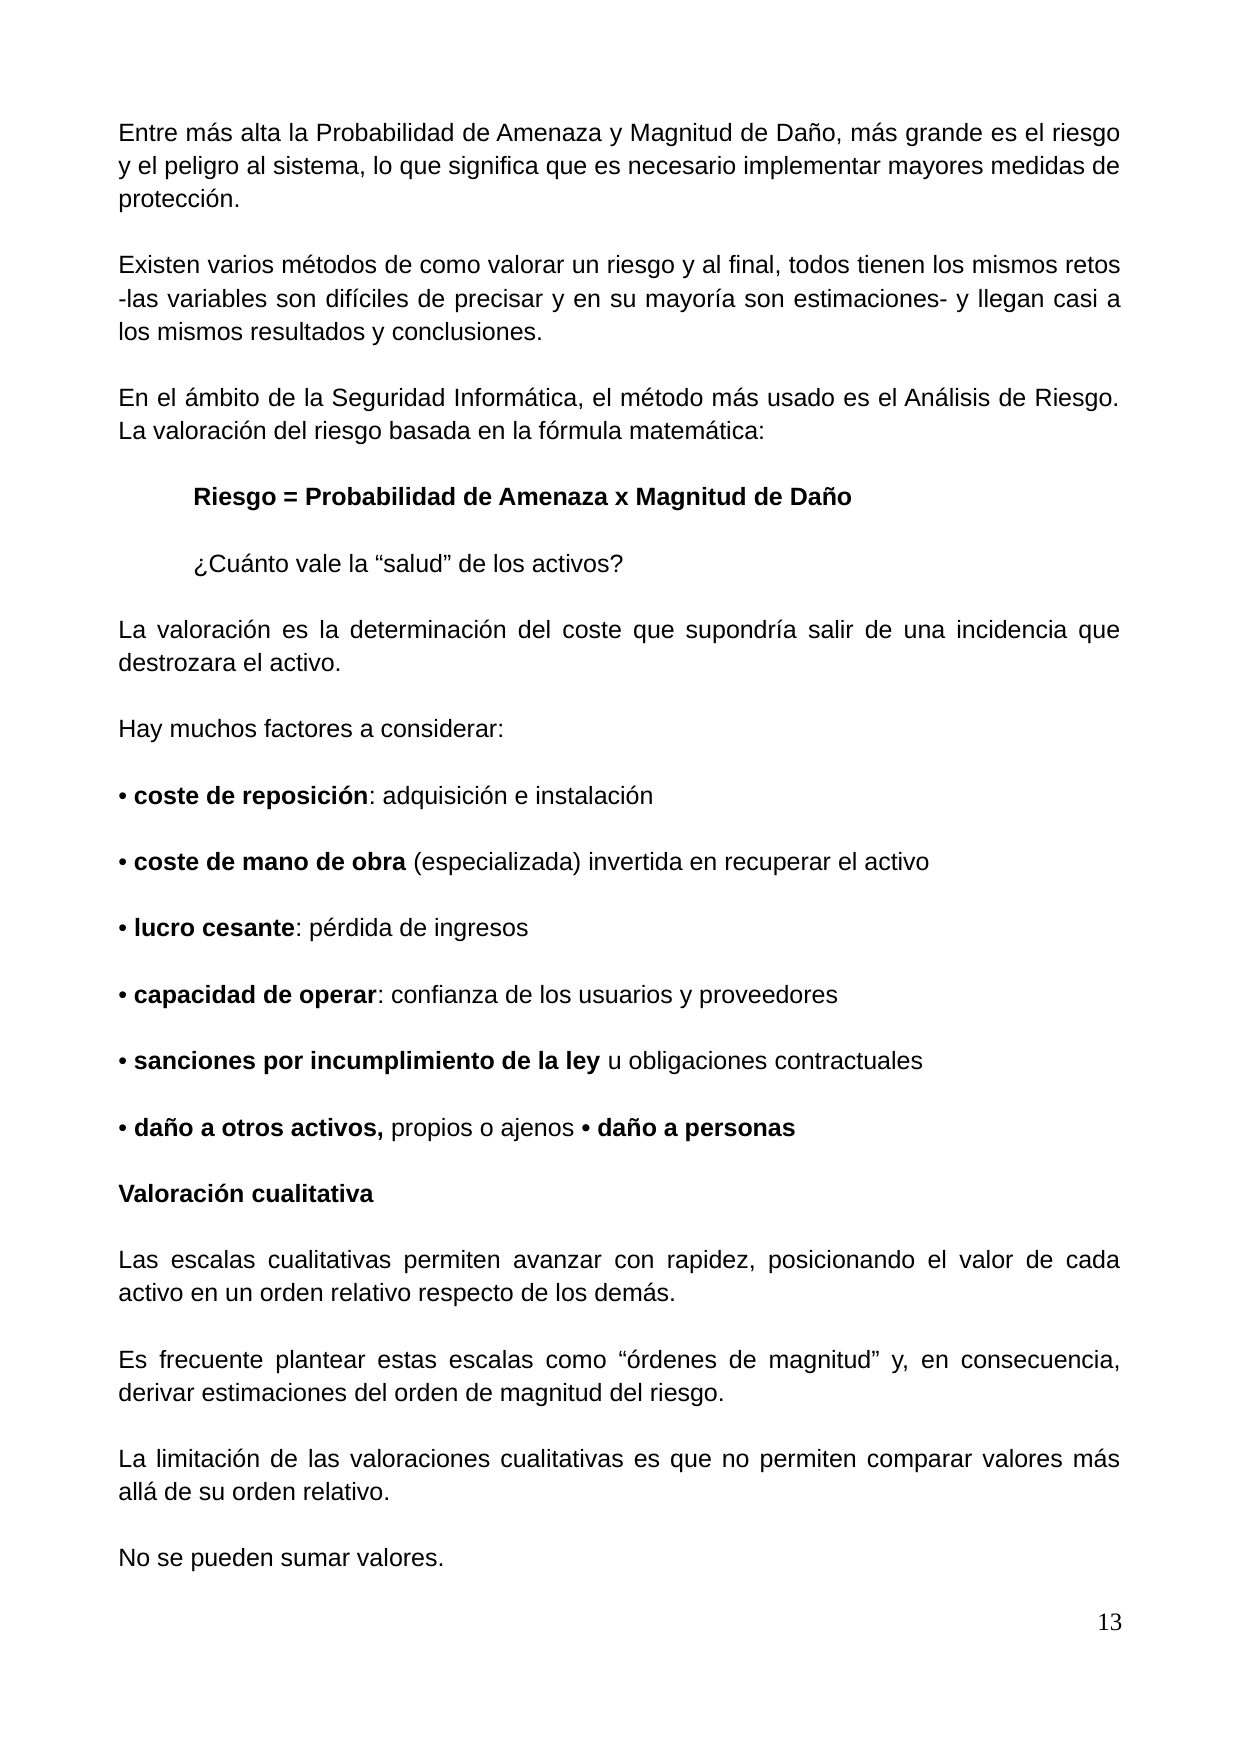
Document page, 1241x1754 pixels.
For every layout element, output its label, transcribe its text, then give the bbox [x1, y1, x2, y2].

title ¿Cuánto vale la “salud” de los activos? [118, 549, 1122, 577]
title Las escalas cualitativas permiten avanzar con rapidez, posicionando el valor de cada activo en un orden relativo respecto de los demás. [118, 1245, 1122, 1307]
title Entre más alta la Probabilidad de Amenaza y Magnitud de Daño, más grande es el riesgo y el peligro al sistema, lo que significa que es necesario implementar mayores medidas de protección. [118, 118, 1122, 213]
title • coste de mano de obra (especializada) invertida en recuperar el activo [118, 847, 1122, 876]
title • daño a otros activos, propios o ajenos • daño a personas [118, 1112, 1122, 1141]
title • sanciones por incumplimiento de la ley u obligaciones contractuales [118, 1046, 1122, 1075]
title No se pueden sumar valores. [118, 1543, 1122, 1572]
title La valoración es la determinación del coste que supondría salir de una incidencia que destrozara el activo. [118, 615, 1122, 677]
title Hay muchos factores a considerar: [118, 714, 1122, 743]
title Es frecuente plantear estas escalas como “órdenes de magnitud” y, en consecuencia, derivar estimaciones del orden de magnitud del riesgo. [118, 1344, 1122, 1406]
title En el ámbito de la Seguridad Informática, el método más usado es el Análisis de Riesgo. La valoración del riesgo basada en la fórmula matemática: [118, 383, 1122, 445]
title • coste de reposición: adquisición e instalación [118, 781, 1122, 809]
title Riesgo = Probabilidad de Amenaza x Magnitud de Daño [118, 482, 1122, 511]
title La limitación de las valoraciones cualitativas es que no permiten comparar valores más allá de su orden relativo. [118, 1444, 1122, 1506]
title • capacidad de operar: confianza de los usuarios y proveedores [118, 980, 1122, 1008]
title • lucro cesante: pérdida de ingresos [118, 913, 1122, 942]
title Existen varios métodos de como valorar un riesgo y al final, todos tienen los mismos retos -las variables son difíciles de precisar y en su mayoría son estimaciones- y llegan casi a los mismos resultados y conclusiones. [118, 251, 1122, 345]
title Valoración cualitativa [118, 1179, 1122, 1208]
